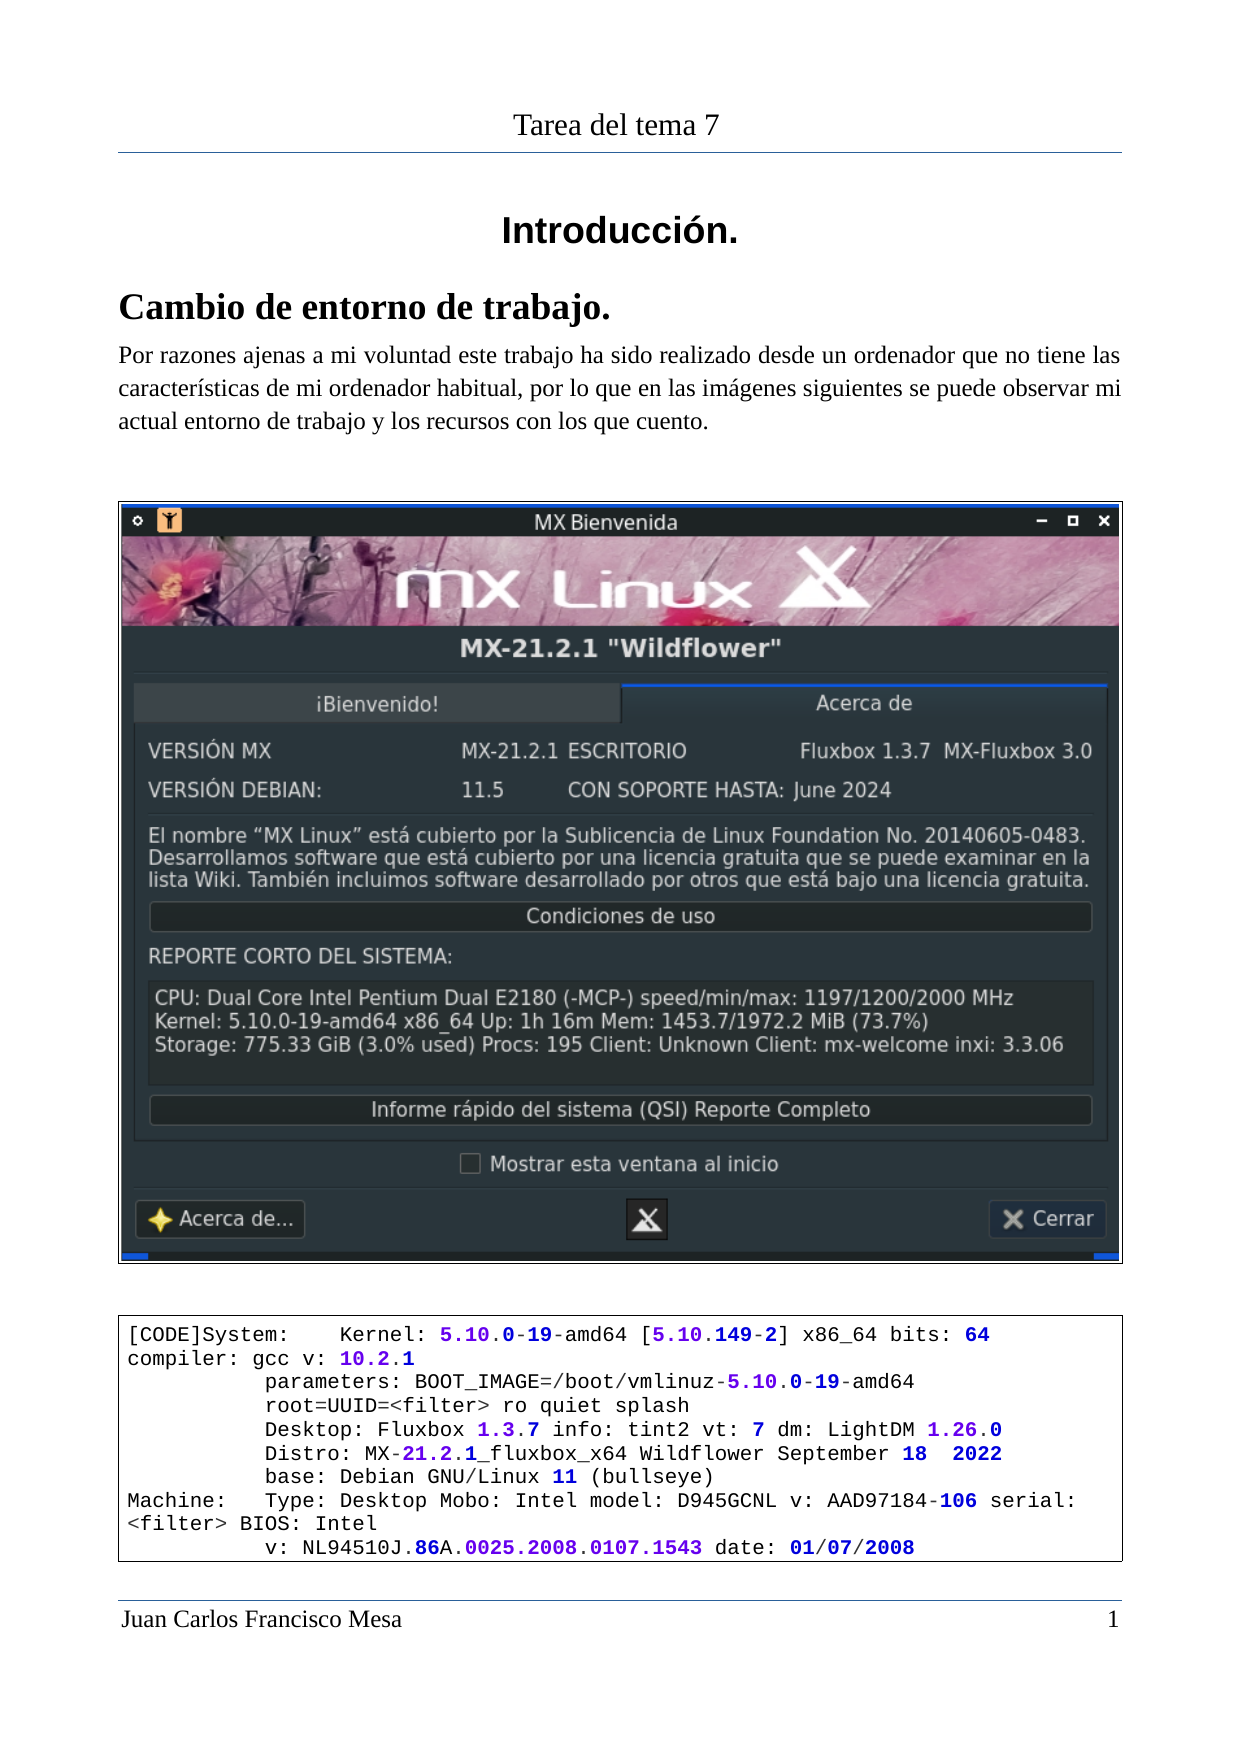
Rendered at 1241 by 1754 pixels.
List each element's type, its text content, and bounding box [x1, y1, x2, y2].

text [CODE]System: Kernel: 5.10.0-19-amd64 [5.10.149-2] x86_64 bits: 64 compiler: gcc v: 10.2.1 [119, 1316, 1122, 1363]
text v: NL94510J.86A.0025.2008.0107.1543 date: 01/07/2008 [119, 1528, 1122, 1561]
text Desktop: Fluxbox 1.3.7 info: tint2 vt: 7 dm: LightDM 1.26.0 [119, 1410, 1122, 1433]
text Machine: Type: Desktop Mobo: Intel model: D945GCNL v: AAD97184-106 serial: <filter> BIOS: Intel [119, 1481, 1122, 1528]
text root=UUID=<filter> ro quiet splash [119, 1386, 1122, 1410]
text Por razones ajenas a mi voluntad este trabajo ha sido realizado desde un ordenador que no tiene las características de mi ordenador habitual, por lo que en las imágenes siguientes se puede observar mi actual entorno de trabajo y los recursos con los que cuento. [118, 340, 1122, 435]
subtitle Introducción. [118, 208, 1122, 251]
text parameters: BOOT_IMAGE=/boot/vmlinuz-5.10.0-19-amd64 [119, 1363, 1122, 1386]
picture [121, 504, 1119, 1261]
text base: Debian GNU/Linux 11 (bullseye) [119, 1457, 1122, 1481]
subtitle Cambio de entorno de trabajo. [118, 284, 1122, 327]
text Distro: MX-21.2.1_fluxbox_x64 Wildflower September 18 2022 [119, 1433, 1122, 1457]
